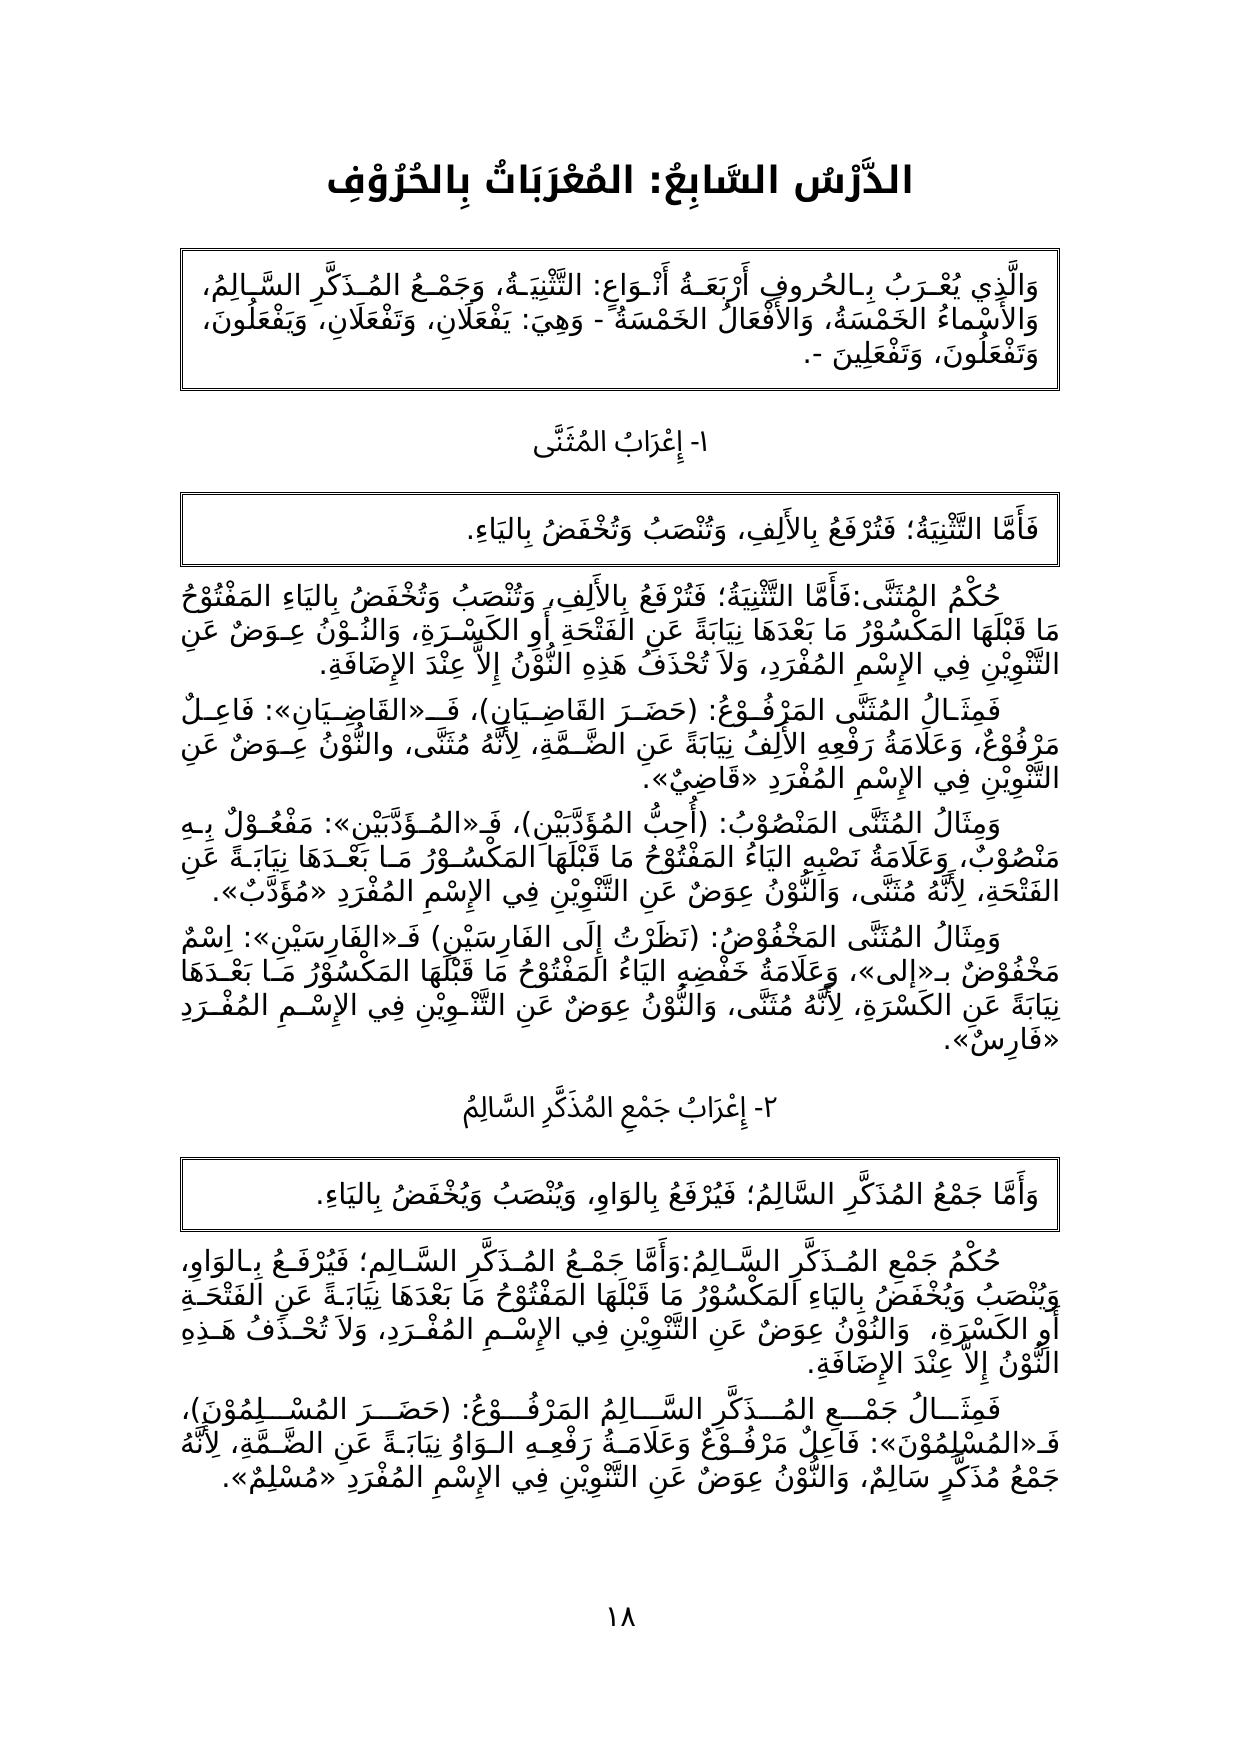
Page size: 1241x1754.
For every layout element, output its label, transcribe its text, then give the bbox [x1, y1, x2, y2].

subtitle ٢- إِعْرَابُ جَمْعِ المُذَكَّرِ السَّالِمُ [180, 1077, 1060, 1138]
text حُكْمُ جَمْعِ المُذَكَّرِ السَّالِمُ:وَأَمَّا جَمْعُ المُذَكَّرِ السَّالِمِ؛ فَيُرْفَعُ بِالوَاوِ، وَيُنْصَبُ وَيُخْفَضُ بِاليَاءِ المَكْسُوْرُ مَا قَبْلَهَا المَفْتُوْحُ مَا بَعْدَهَا نِيَابَةً عَنِ الفَتْحَةِ أَوِ الكَسْرَةِ، وَالنُوْنُ عِوَضٌ عَنِ التَّنْوِيْنِ فِي الإِسْمِ المُفْرَدِ، وَلاَ تُحْذَفُ هَذِهِ النُّوْنُ إِلاَّ عِنْدَ الإِضَافَةِ. [180, 1244, 1060, 1380]
text حُكْمُ المُثَنَّى:فَأَمَّا التَّثْنِيَةُ؛ فَتُرْفَعُ بِالأَلِفِ، وَتُنْصَبُ وَتُخْفَضُ بِاليَاءِ المَفْتُوْحُ مَا قَبْلَهَا المَكْسُوْرُ مَا بَعْدَهَا نِيَابَةً عَنِ الفَتْحَةِ أَوِ الكَسْرَةِ، وَالنُوْنُ عِوَضٌ عَنِ التَّنْوِيْنِ فِي الإِسْمِ المُفْرَدِ، وَلاَ تُحْذَفُ هَذِهِ النُّوْنُ إِلاَّ عِنْدَ الإِضَافَةِ. [180, 579, 1060, 681]
text فَمِثَالُ جَمْعِ المُذَكَّرِ السَّالِمُ المَرْفُوْعُ: (حَضَرَ المُسْلِمُوْنَ)، فَـ«المُسْلِمُوْنَ»: فَاعِلٌ مَرْفُوْعٌ وَعَلَامَةُ رَفْعِهِ الوَاوُ نِيَابَةً عَنِ الضَّمَّةِ، لِأَنَّهُ جَمْعُ مُذَكَّرٍ سَالِمٌ، وَالنُّوْنُ عِوَضٌ عَنِ التَّنْوِيْنِ فِي الإِسْمِ المُفْرَدِ «مُسْلِمٌ». [180, 1392, 1060, 1494]
text فَمِثَالُ المُثَنَّى المَرْفُوْعُ: (حَضَرَ القَاضِيَانِ)، فَـ«القَاضِيَانِ»: فَاعِلٌ مَرْفُوْعٌ، وَعَلَامَةُ رَفْعِهِ الأَلِفُ نِيَابَةً عَنِ الضَّمَّةِ، لِأَنَّهُ مُثَنَّى، والنُّوْنُ عِوَضٌ عَنِ التَّنْوِيْنِ فِي الإِسْمِ المُفْرَدِ «قَاضِيٌ». [180, 693, 1060, 795]
subtitle الدَّرْسُ السَّابِعُ: المُعْرَبَاتُ بِالحُرُوْفِ [180, 146, 1060, 217]
text وَالَّذِي يُعْرَبُ بِالحُروفِ أَرْبَعَةُ أَنْوَاعٍ: التَّثْنِيَةُ، وَجَمْعُ المُذَكَّرِ السَّالِمُ، وَالأَسْماءُ الخَمْسَةُ، وَالأَفْعَالُ الخَمْسَةُ - وَهِيَ: يَفْعَلَانِ، وَتَفْعَلَانِ، وَيَفْعَلُونَ، وَتَفْعَلُونَ، وَتَفْعَلِينَ -. [183, 251, 1057, 388]
subtitle ١- إِعْرَابُ المُثَنَّى [180, 412, 1060, 473]
text فَأَمَّا التَّثْنِيَةُ؛ فَتُرْفَعُ بِالأَلِفِ، وَتُنْصَبُ وَتُخْفَضُ بِاليَاءِ. [183, 495, 1057, 564]
text وَمِثَالُ المُثَنَّى المَنْصُوْبُ: (أُحِبُّ المُؤَدَّبَيْنِ)، فَـ«المُؤَدَّبَيْنِ»: مَفْعُوْلٌ بِهِ مَنْصُوْبٌ، وَعَلَامَةُ نَصْبِهِ اليَاءُ المَفْتُوْحُ مَا قَبْلَهَا المَكْسُوْرُ مَا بَعْدَهَا نِيَابَةً عَنِ الفَتْحَةِ، لِأَنَّهُ مُثَنَّى، وَالنُّوْنُ عِوَضٌ عَنِ التَّنْوِيْنِ فِي الإِسْمِ المُفْرَدِ «مُؤَدَّبٌ». [180, 807, 1060, 909]
text وَأَمَّا جَمْعُ المُذَكَّرِ السَّالِمُ؛ فَيُرْفَعُ بِالوَاوِ، وَيُنْصَبُ وَيُخْفَضُ بِاليَاءِ. [183, 1160, 1057, 1229]
text وَمِثَالُ المُثَنَّى المَخْفُوْضُ: (نَظَرْتُ إِلَى الفَارِسَيْنِ) فَـ«الفَارِسَيْنِ»: اِسْمٌ مَخْفُوْضٌ بـ«إلى»، وَعَلَامَةُ خَفْضِهِ اليَاءُ المَفْتُوْحُ مَا قَبْلَهَا المَكْسُوْرُ مَا بَعْدَهَا نِيَابَةً عَنِ الكَسْرَةِ، لِأَنَّهُ مُثَنَّى، وَالنُّوْنُ عِوَضٌ عَنِ التَّنْوِيْنِ فِي الإِسْمِ المُفْرَدِ «فَارِسٌ». [180, 921, 1060, 1056]
